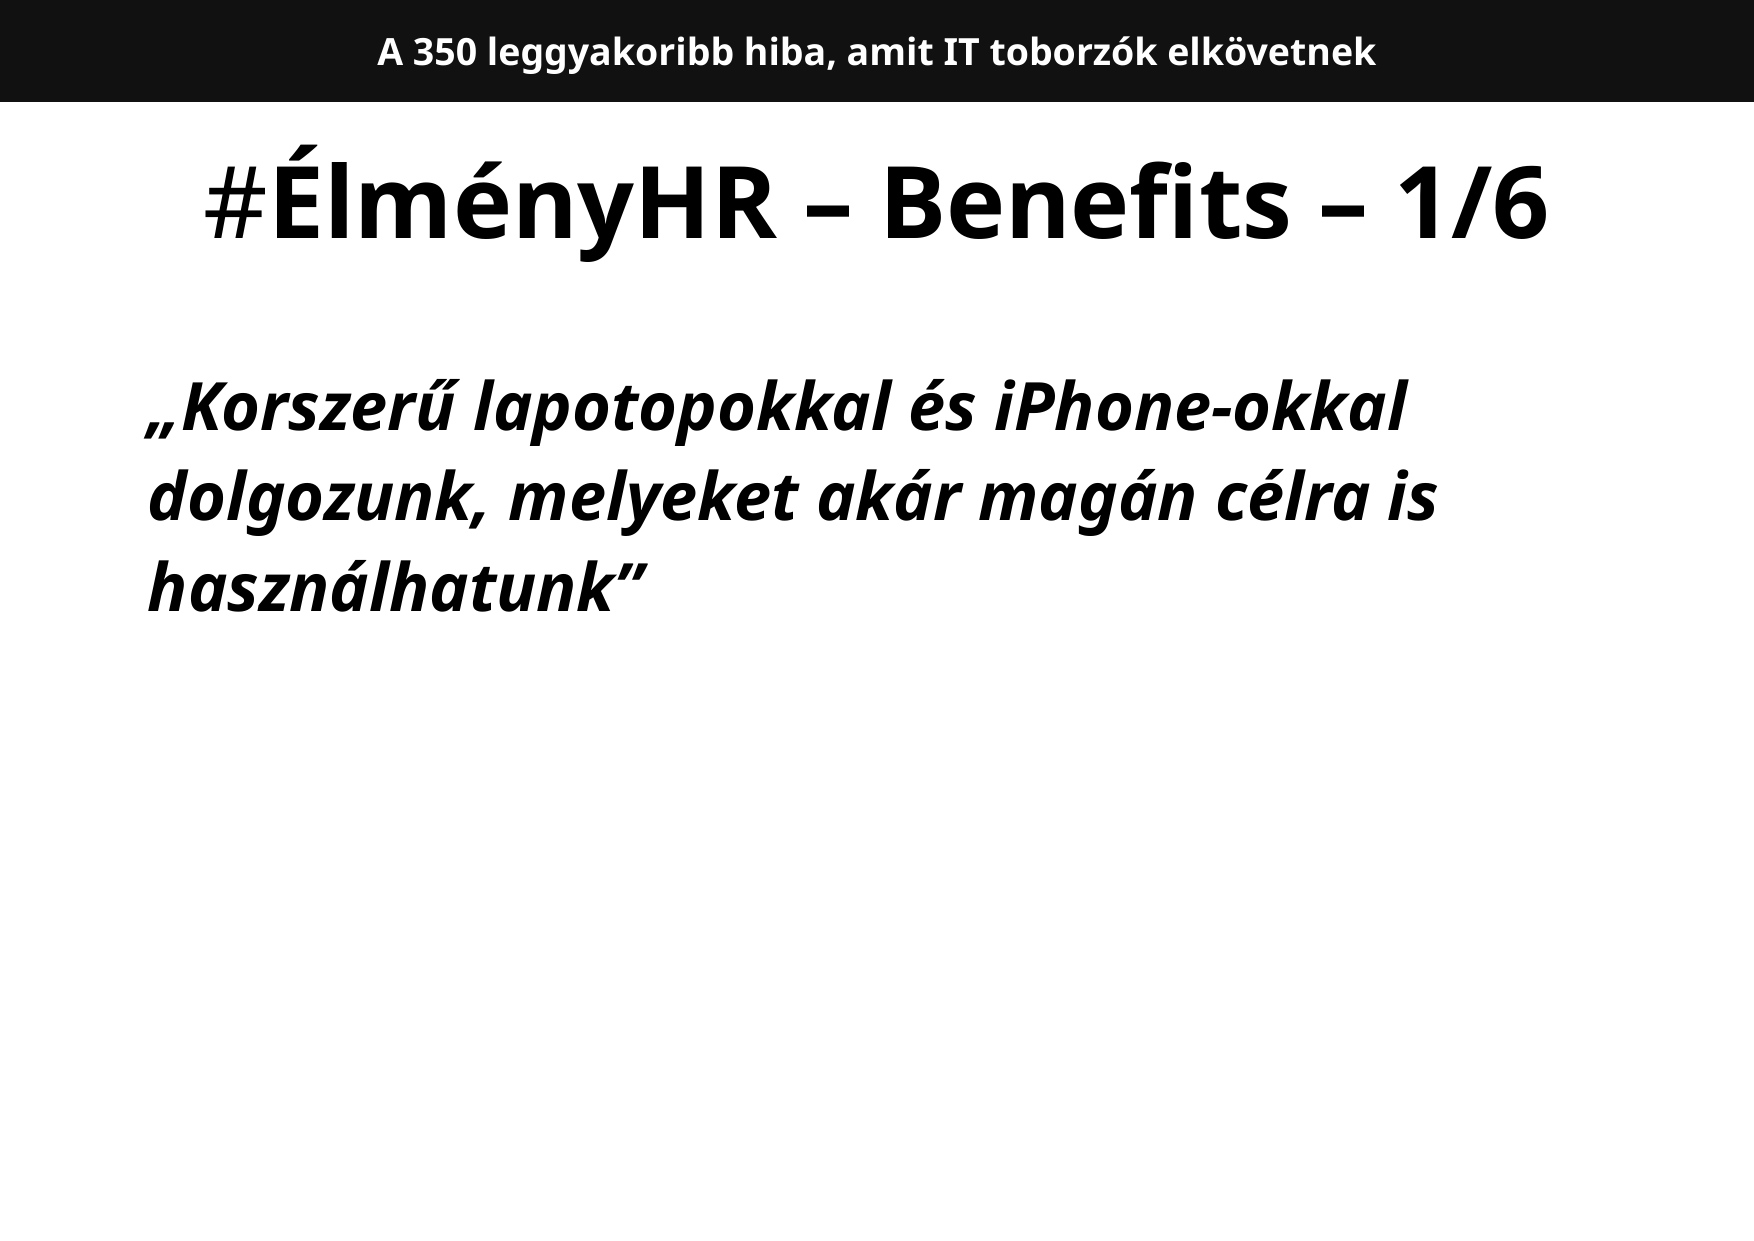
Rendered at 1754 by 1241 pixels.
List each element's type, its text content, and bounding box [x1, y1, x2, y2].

text #ÉlményHR – Benefits – 1/6 [0, 132, 1754, 268]
text „Korszerű lapotopokkal és iPhone-okkal dolgozunk, melyeket akár magán célra is használhatunk” [148, 359, 1754, 631]
